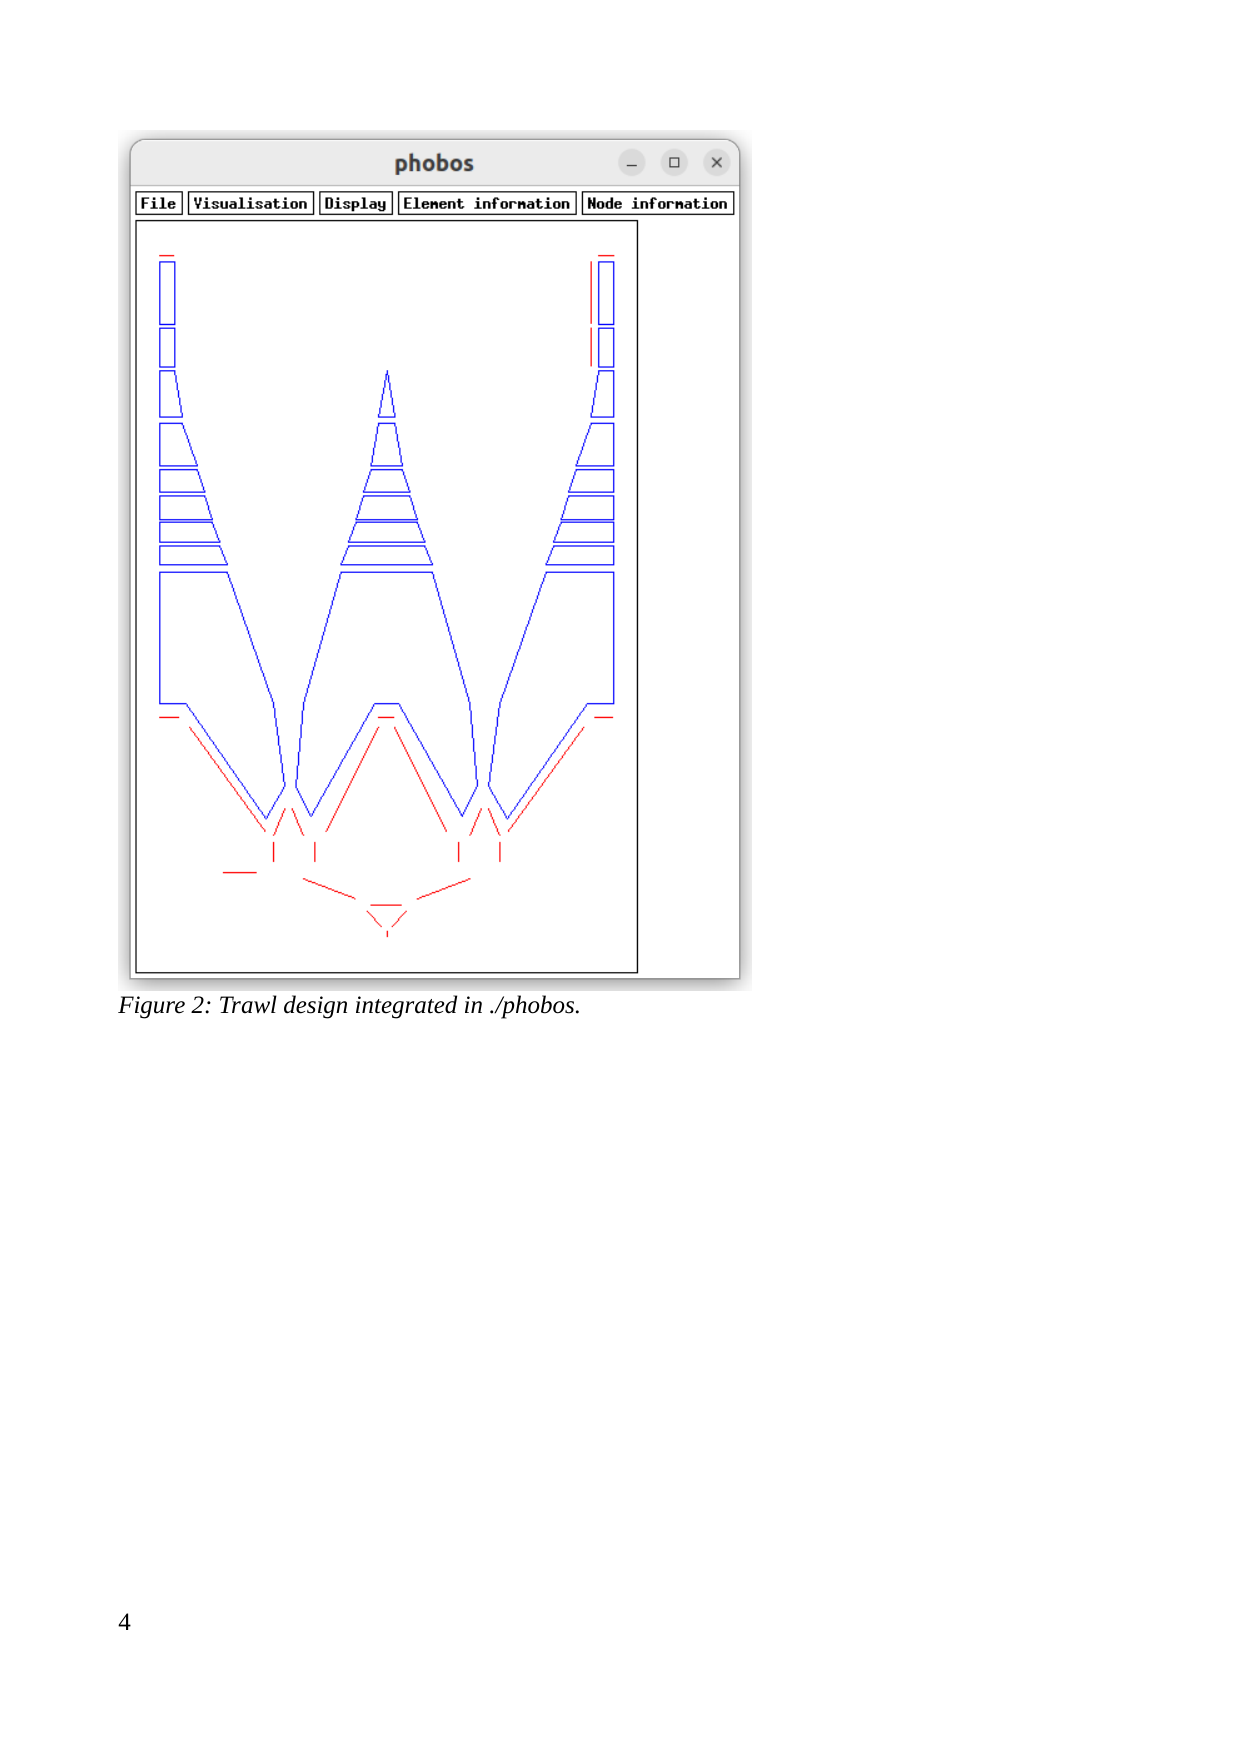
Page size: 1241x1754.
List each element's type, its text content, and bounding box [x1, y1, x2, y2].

text Figure 2: Trawl design integrated in ./phobos. [118, 991, 752, 1019]
picture [118, 130, 752, 991]
